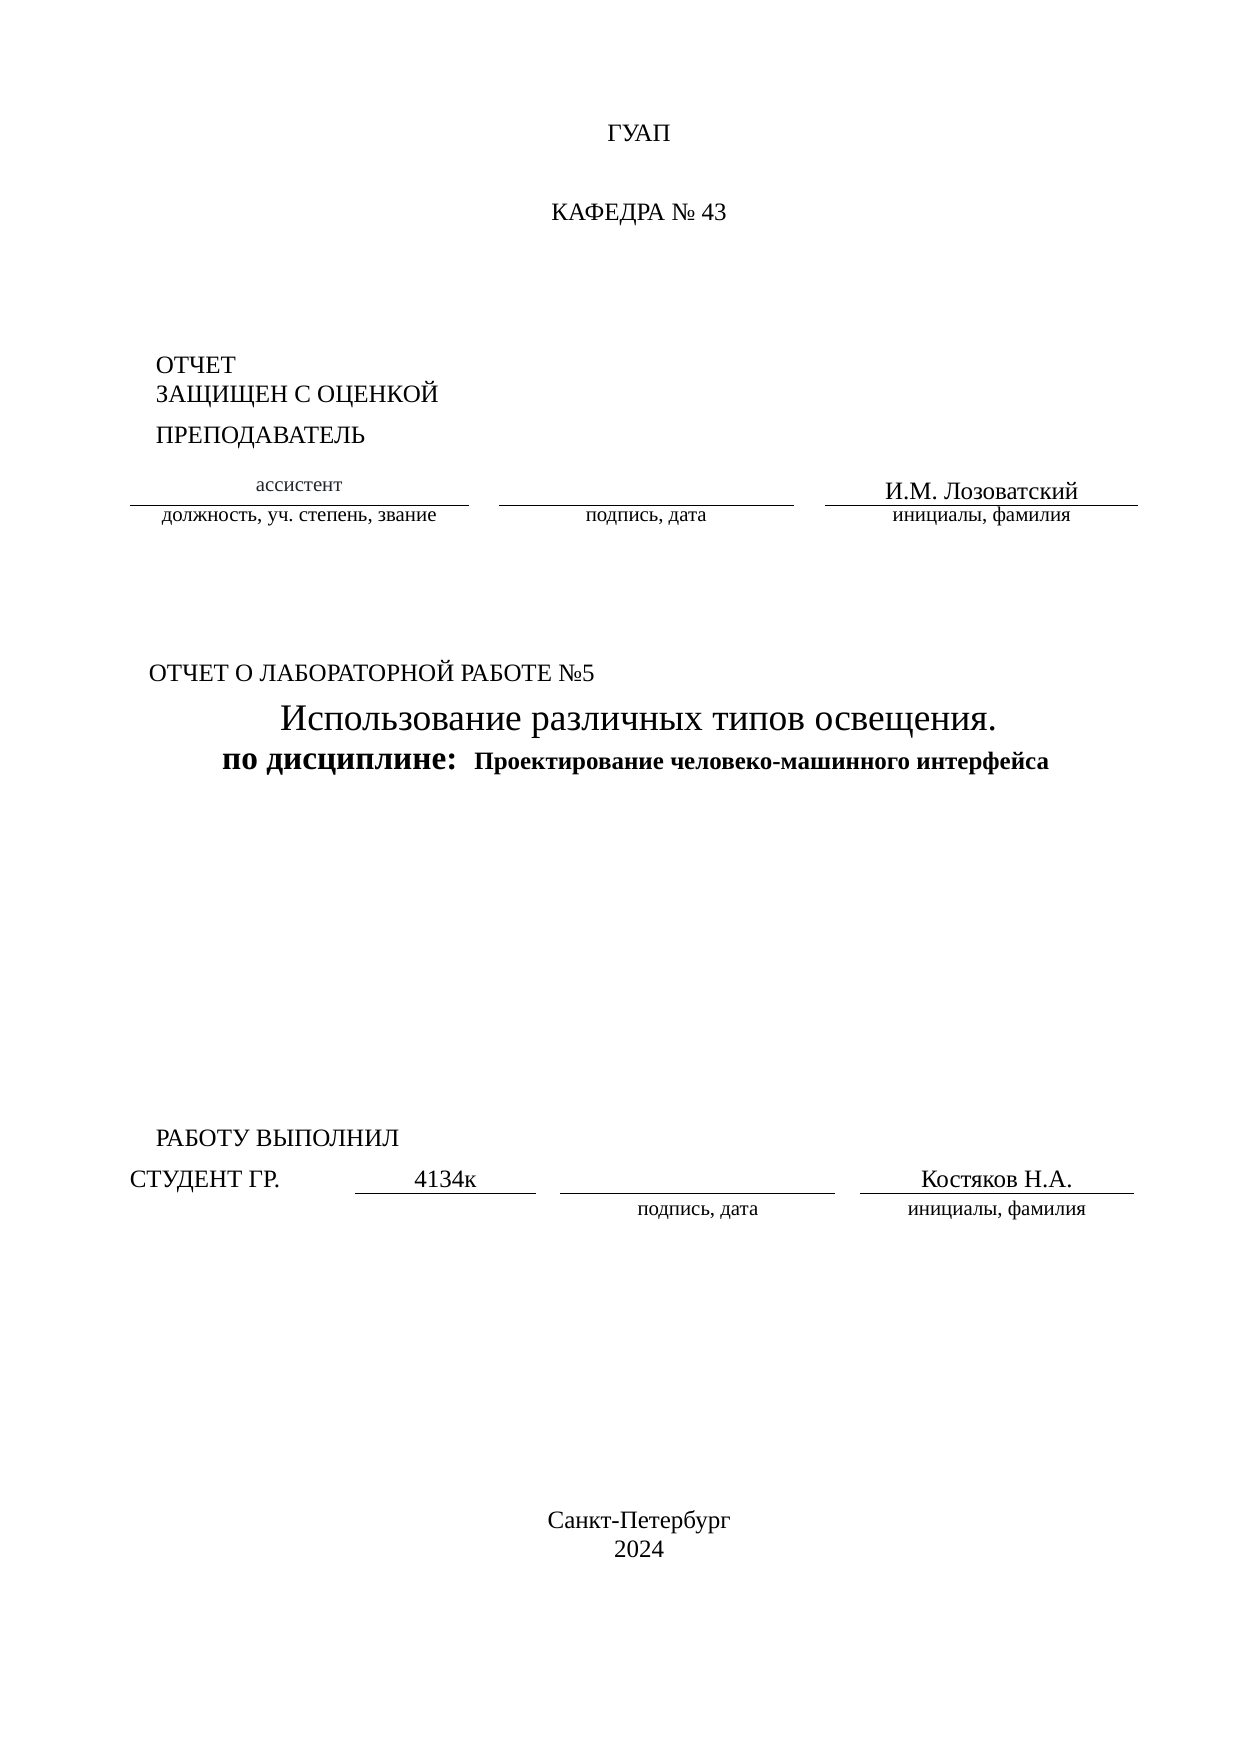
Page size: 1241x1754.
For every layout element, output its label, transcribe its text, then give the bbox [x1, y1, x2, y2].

table_cell [536, 1193, 560, 1222]
text ОТЧЕТ ЗАЩИЩЕН С ОЦЕНКОЙ [156, 351, 1122, 408]
text РАБОТУ ВЫПОЛНИЛ [156, 1123, 1122, 1151]
table_header [469, 464, 499, 505]
table_cell [835, 1193, 860, 1222]
table_cell [138, 860, 1133, 919]
table_cell [138, 919, 1133, 948]
table_cell инициалы, фамилия [825, 506, 1138, 525]
table_header [794, 464, 825, 505]
table_cell [130, 1193, 355, 1222]
table_header [835, 1151, 860, 1193]
table_header И.М. Лозоватский [825, 464, 1138, 505]
table_header [560, 1151, 835, 1193]
text Санкт-Петербург [156, 1505, 1122, 1534]
table_cell [469, 505, 499, 525]
text ГУАП [156, 118, 1122, 147]
table_cell должность, уч. степень, звание [130, 506, 468, 525]
table_cell [794, 505, 825, 525]
table_cell [355, 1194, 536, 1222]
table_cell по дисциплине: Проектирование человеко-машинного интерфейса [138, 738, 1133, 860]
table_header ассистент [130, 464, 468, 505]
table_header [499, 464, 793, 505]
table_cell подпись, дата [560, 1194, 835, 1222]
table_header ОТЧЕТ О ЛАБОРАТОРНОЙ РАБОТЕ №5 Использование различных типов освещения. [138, 558, 1133, 738]
table_header СТУДЕНТ ГР. [130, 1151, 355, 1193]
table_cell подпись, дата [499, 506, 793, 525]
table_cell инициалы, фамилия [860, 1194, 1133, 1222]
table_header [536, 1151, 560, 1193]
text ПРЕПОДАВАТЕЛЬ [156, 421, 1122, 449]
table_header 4134к [355, 1151, 536, 1193]
text КАФЕДРА № 43 [156, 197, 1122, 226]
table_header Костяков Н.А. [860, 1151, 1133, 1193]
text 2024 [156, 1534, 1122, 1563]
